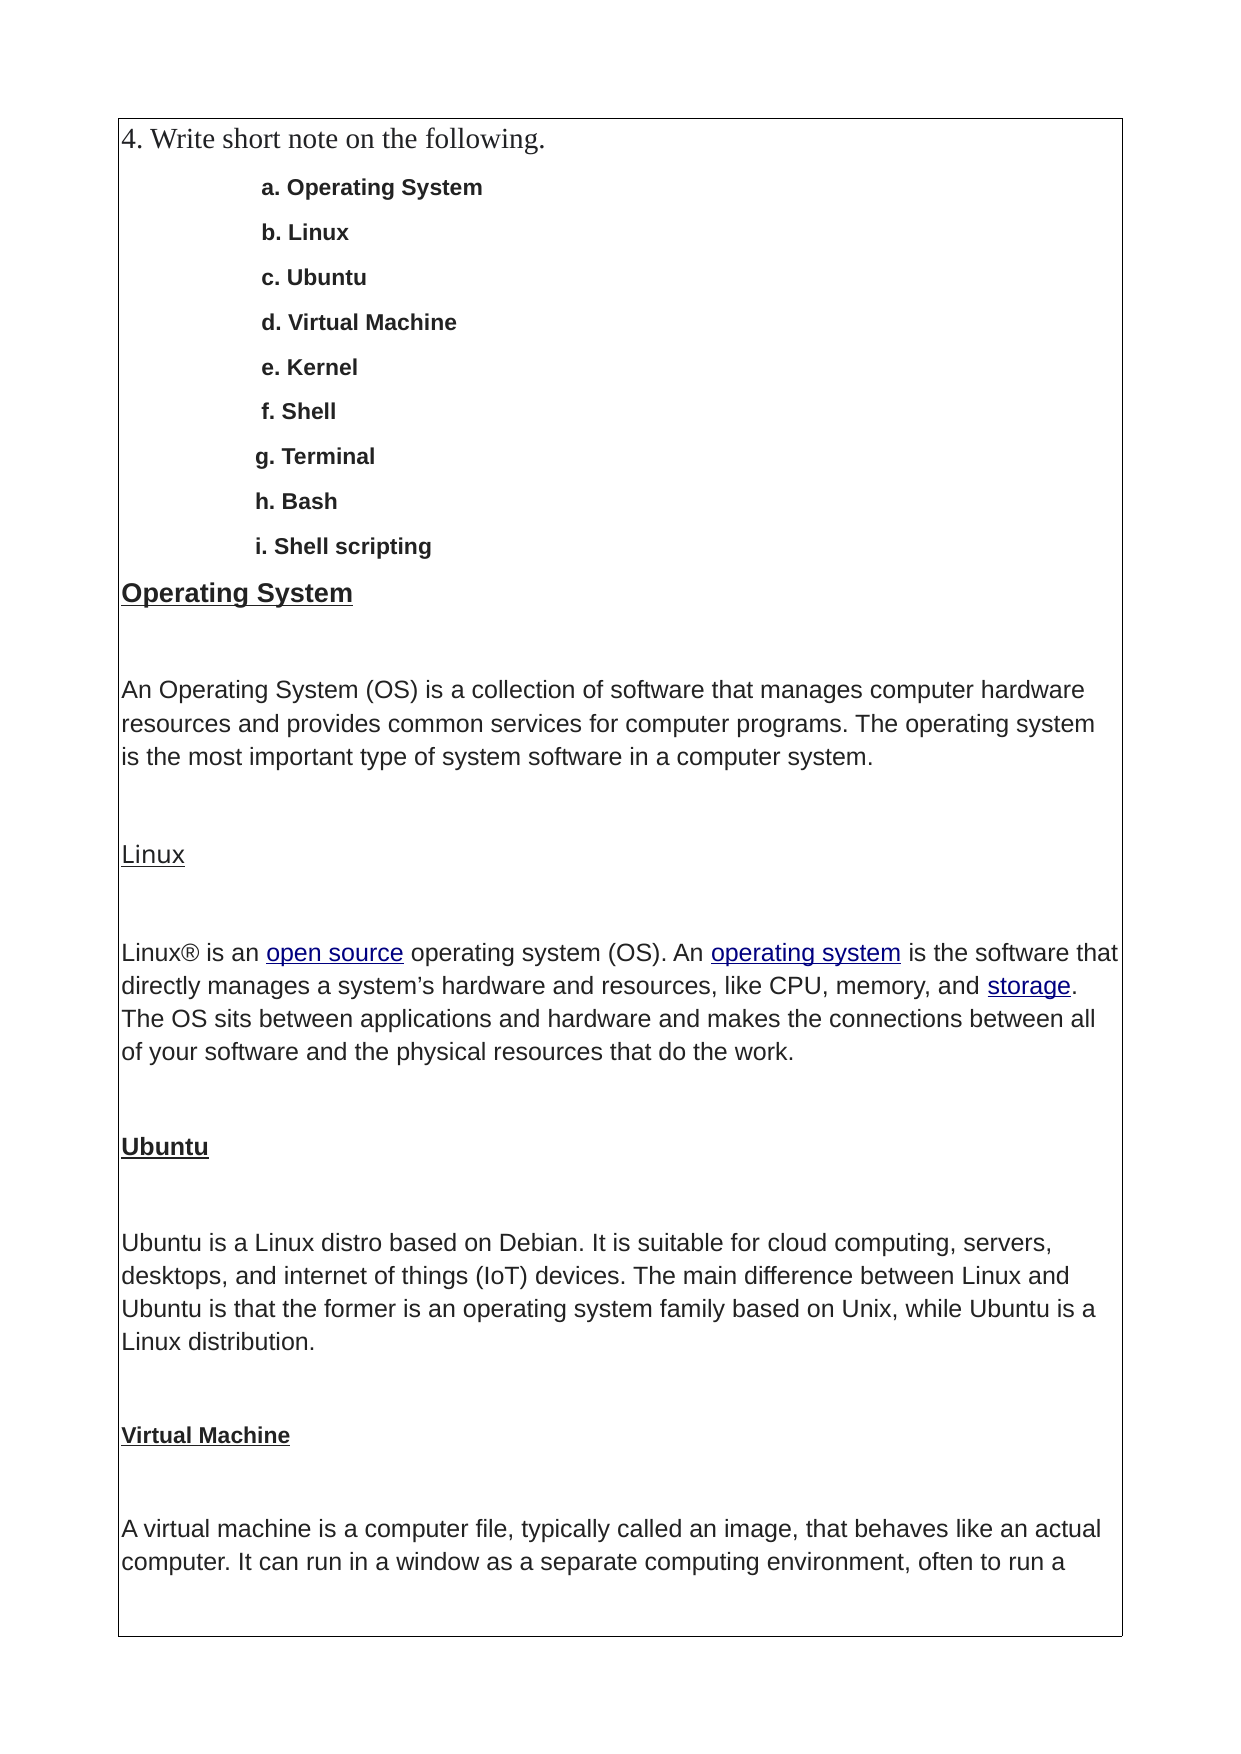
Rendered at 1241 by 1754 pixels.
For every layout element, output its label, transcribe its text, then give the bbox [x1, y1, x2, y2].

text c. Ubuntu [121, 264, 1119, 290]
text f. Shell [121, 398, 1119, 424]
text Virtual Machine [121, 1422, 1119, 1448]
text A virtual machine is a computer file, typically called an image, that behaves like an actual computer. It can run in a window as a separate computing environment, often to run a [121, 1514, 1119, 1576]
text Ubuntu [121, 1132, 1119, 1161]
text a. Operating System [121, 174, 1119, 201]
list 4. Write short note on the following. [121, 121, 1119, 155]
text g. Terminal [121, 443, 1119, 469]
text Operating System [121, 577, 1119, 609]
text i. Shell scripting [121, 533, 1119, 559]
text h. Bash [121, 488, 1119, 514]
text Ubuntu is a Linux distro based on Debian. It is suitable for cloud computing, servers, desktops, and internet of things (IoT) devices. The main difference between Linux and Ubuntu is that the former is an operating system family based on Unix, while Ubuntu is a Linux distribution. [121, 1228, 1119, 1355]
text e. Kernel [121, 353, 1119, 380]
text Linux® is an open source operating system (OS). An operating system is the software that directly manages a system’s hardware and resources, like CPU, memory, and storage. The OS sits between applications and hardware and makes the connections between all of your software and the physical resources that do the work. [121, 938, 1119, 1066]
text An Operating System (OS) is a collection of software that manages computer hardware resources and provides common services for computer programs. The operating system is the most important type of system software in a computer system. [121, 676, 1119, 770]
text Linux [121, 837, 1119, 871]
text d. Virtual Machine [121, 309, 1119, 335]
text b. Linux [121, 219, 1119, 245]
